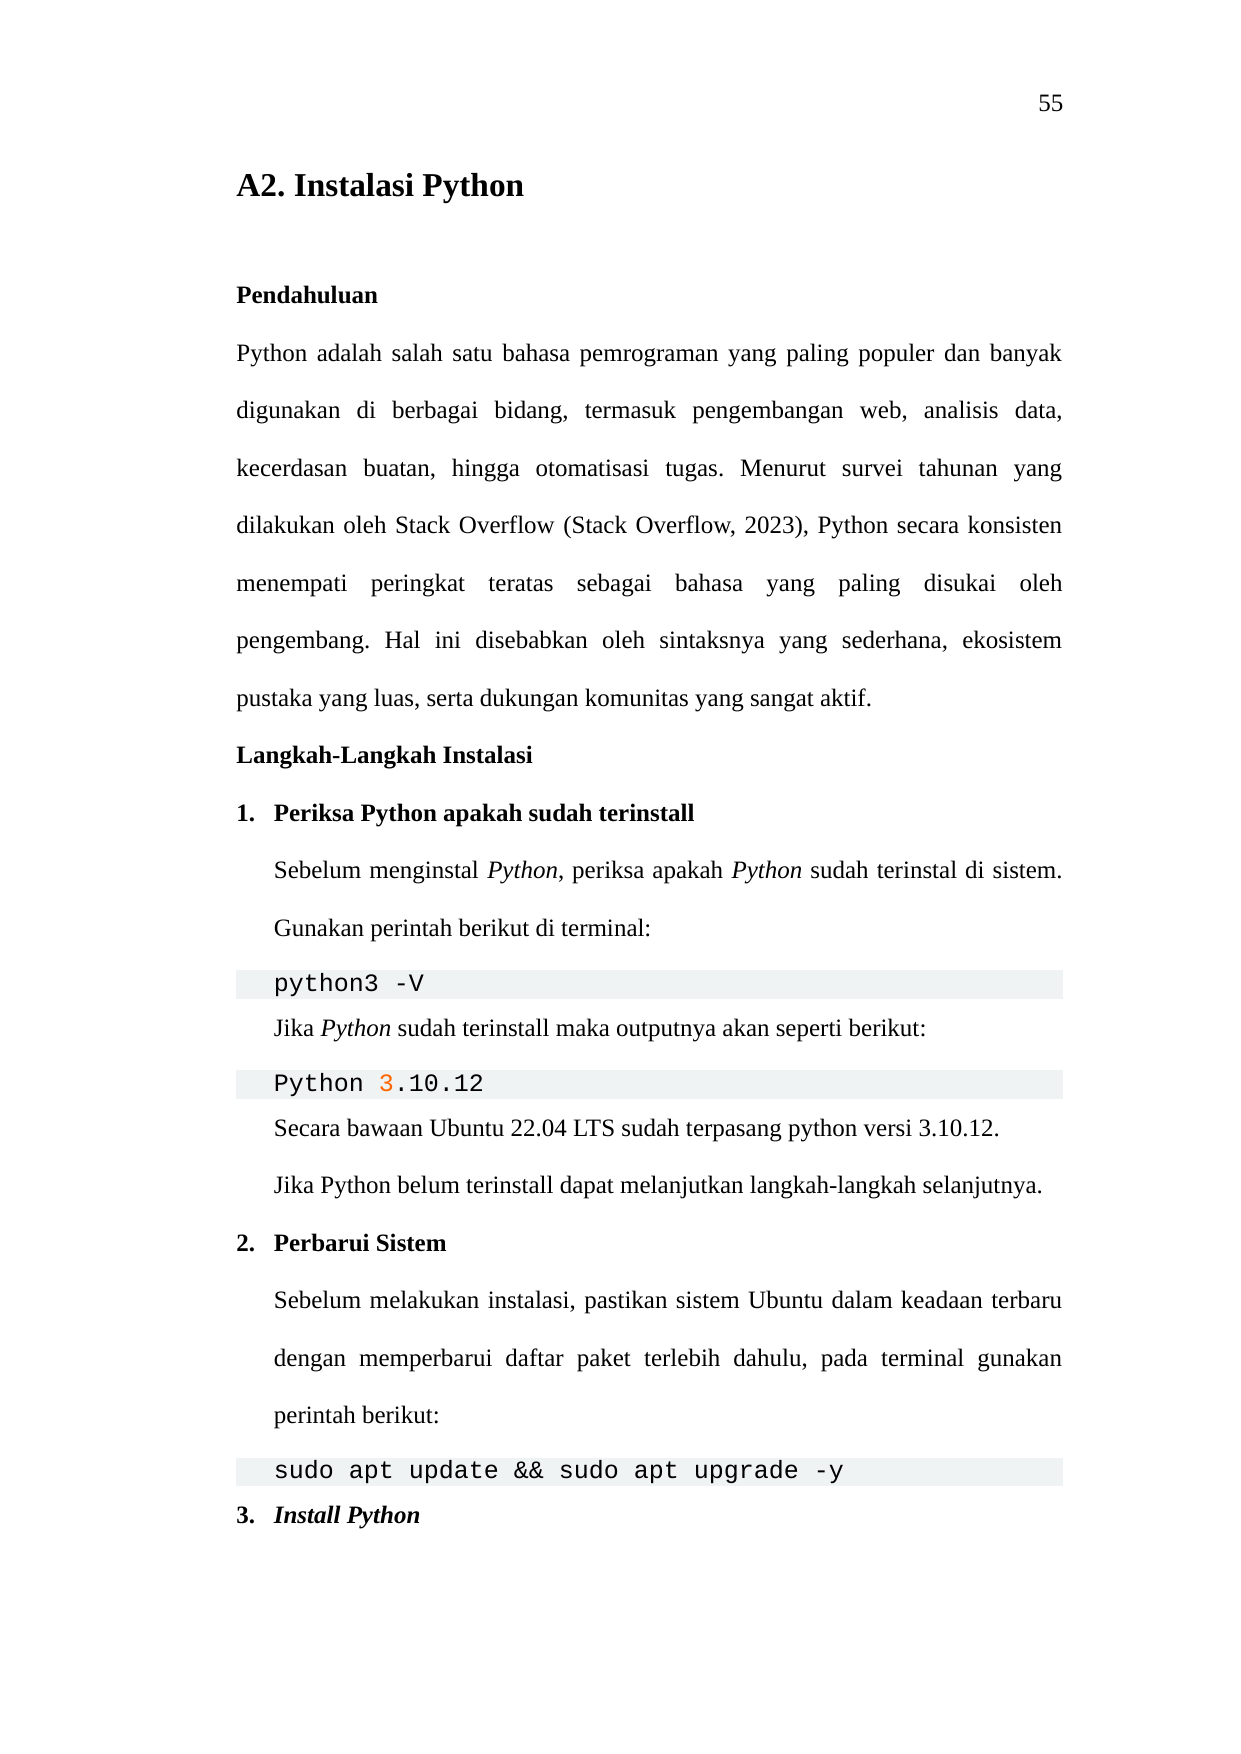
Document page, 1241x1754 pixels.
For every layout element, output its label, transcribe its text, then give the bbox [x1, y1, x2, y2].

list Install Python [236, 1500, 1063, 1529]
text A2. Instalasi Python [236, 165, 1063, 204]
list Sebelum melakukan instalasi, pastikan sistem Ubuntu dalam keadaan terbaru dengan memperbarui daftar paket terlebih dahulu, pada terminal gunakan perintah berikut: [236, 1285, 1063, 1429]
list Jika Python belum terinstall dapat melanjutkan langkah-langkah selanjutnya. [236, 1170, 1063, 1199]
text Pendahuluan [236, 280, 1063, 309]
list Perbarui Sistem [236, 1228, 1063, 1257]
list Periksa Python apakah sudah terinstall [236, 798, 1063, 827]
text Python adalah salah satu bahasa pemrograman yang paling populer dan banyak digunakan di berbagai bidang, termasuk pengembangan web, analisis data, kecerdasan buatan, hingga otomatisasi tugas. Menurut survei tahunan yang dilakukan oleh Stack Overflow (Stack Overflow, 2023), Python secara konsisten menempati peringkat teratas sebagai bahasa yang paling disukai oleh pengembang. Hal ini disebabkan oleh sintaksnya yang sederhana, ekosistem pustaka yang luas, serta dukungan komunitas yang sangat aktif. [236, 338, 1063, 712]
list Python 3.10.12 [236, 1070, 1063, 1099]
list Jika Python sudah terinstall maka outputnya akan seperti berikut: [236, 1013, 1063, 1042]
text Langkah-Langkah Instalasi [236, 740, 1063, 769]
list sudo apt update && sudo apt upgrade -y [236, 1458, 1063, 1486]
list python3 -V [236, 970, 1063, 999]
list Secara bawaan Ubuntu 22.04 LTS sudah terpasang python versi 3.10.12. [236, 1113, 1063, 1142]
list Sebelum menginstal Python, periksa apakah Python sudah terinstal di sistem. Gunakan perintah berikut di terminal: [236, 855, 1063, 942]
